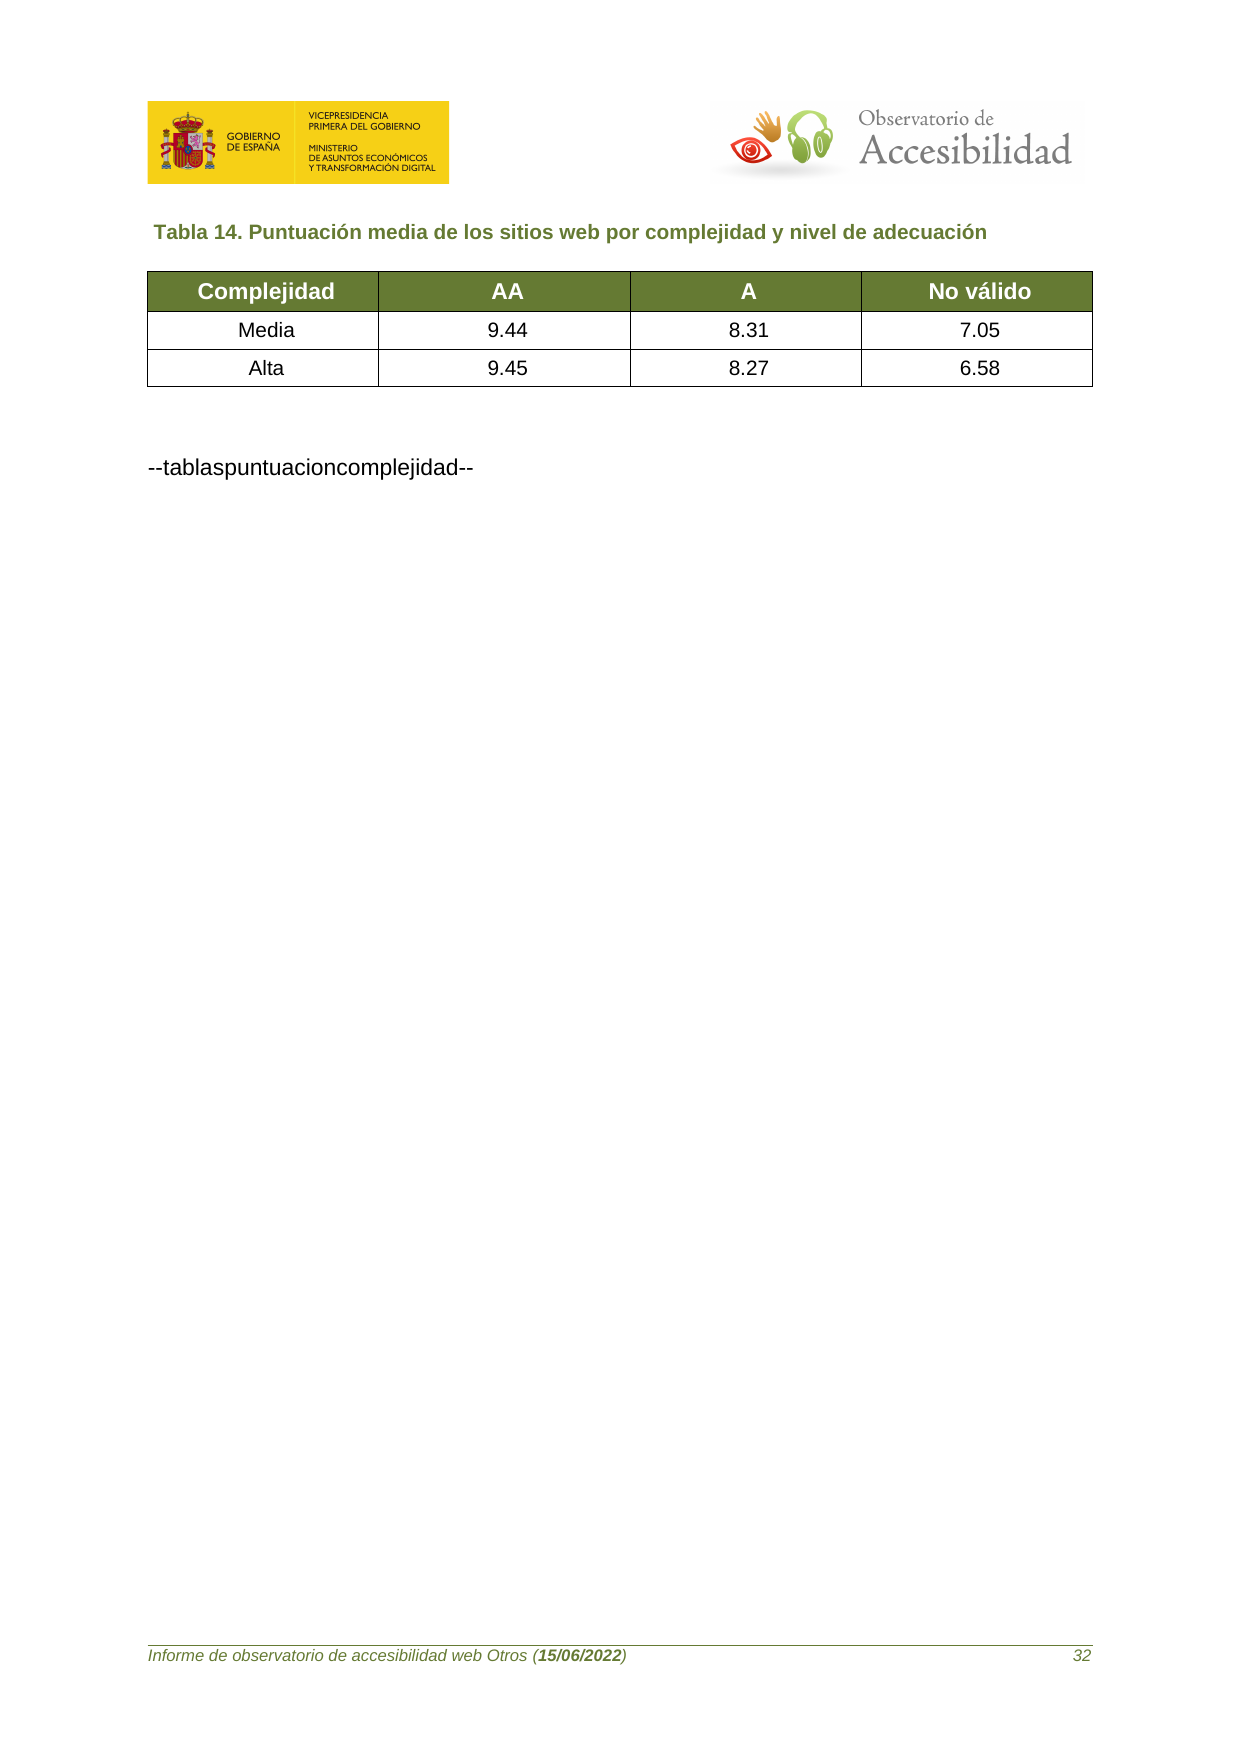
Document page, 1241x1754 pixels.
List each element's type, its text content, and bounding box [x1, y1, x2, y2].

table_cell Alta [148, 350, 378, 386]
table_header Complejidad [148, 272, 378, 311]
table_header No válido [862, 272, 1092, 311]
table_cell 8.27 [631, 350, 861, 386]
text Tabla 1. Puntuación media de los sitios web por complejidad y nivel de adecuación [148, 220, 1092, 244]
table_cell 9.45 [379, 350, 630, 386]
table_cell 9.44 [379, 312, 630, 348]
table_header A [631, 272, 861, 311]
table_cell Media [148, 312, 378, 348]
text --tablaspuntuacioncomplejidad-- [148, 453, 1092, 480]
table_cell 8.31 [631, 312, 861, 348]
picture [710, 101, 1086, 184]
table_cell 6.58 [862, 350, 1092, 386]
table_cell 7.05 [862, 312, 1092, 348]
table_header AA [379, 272, 630, 311]
picture [147, 101, 450, 184]
